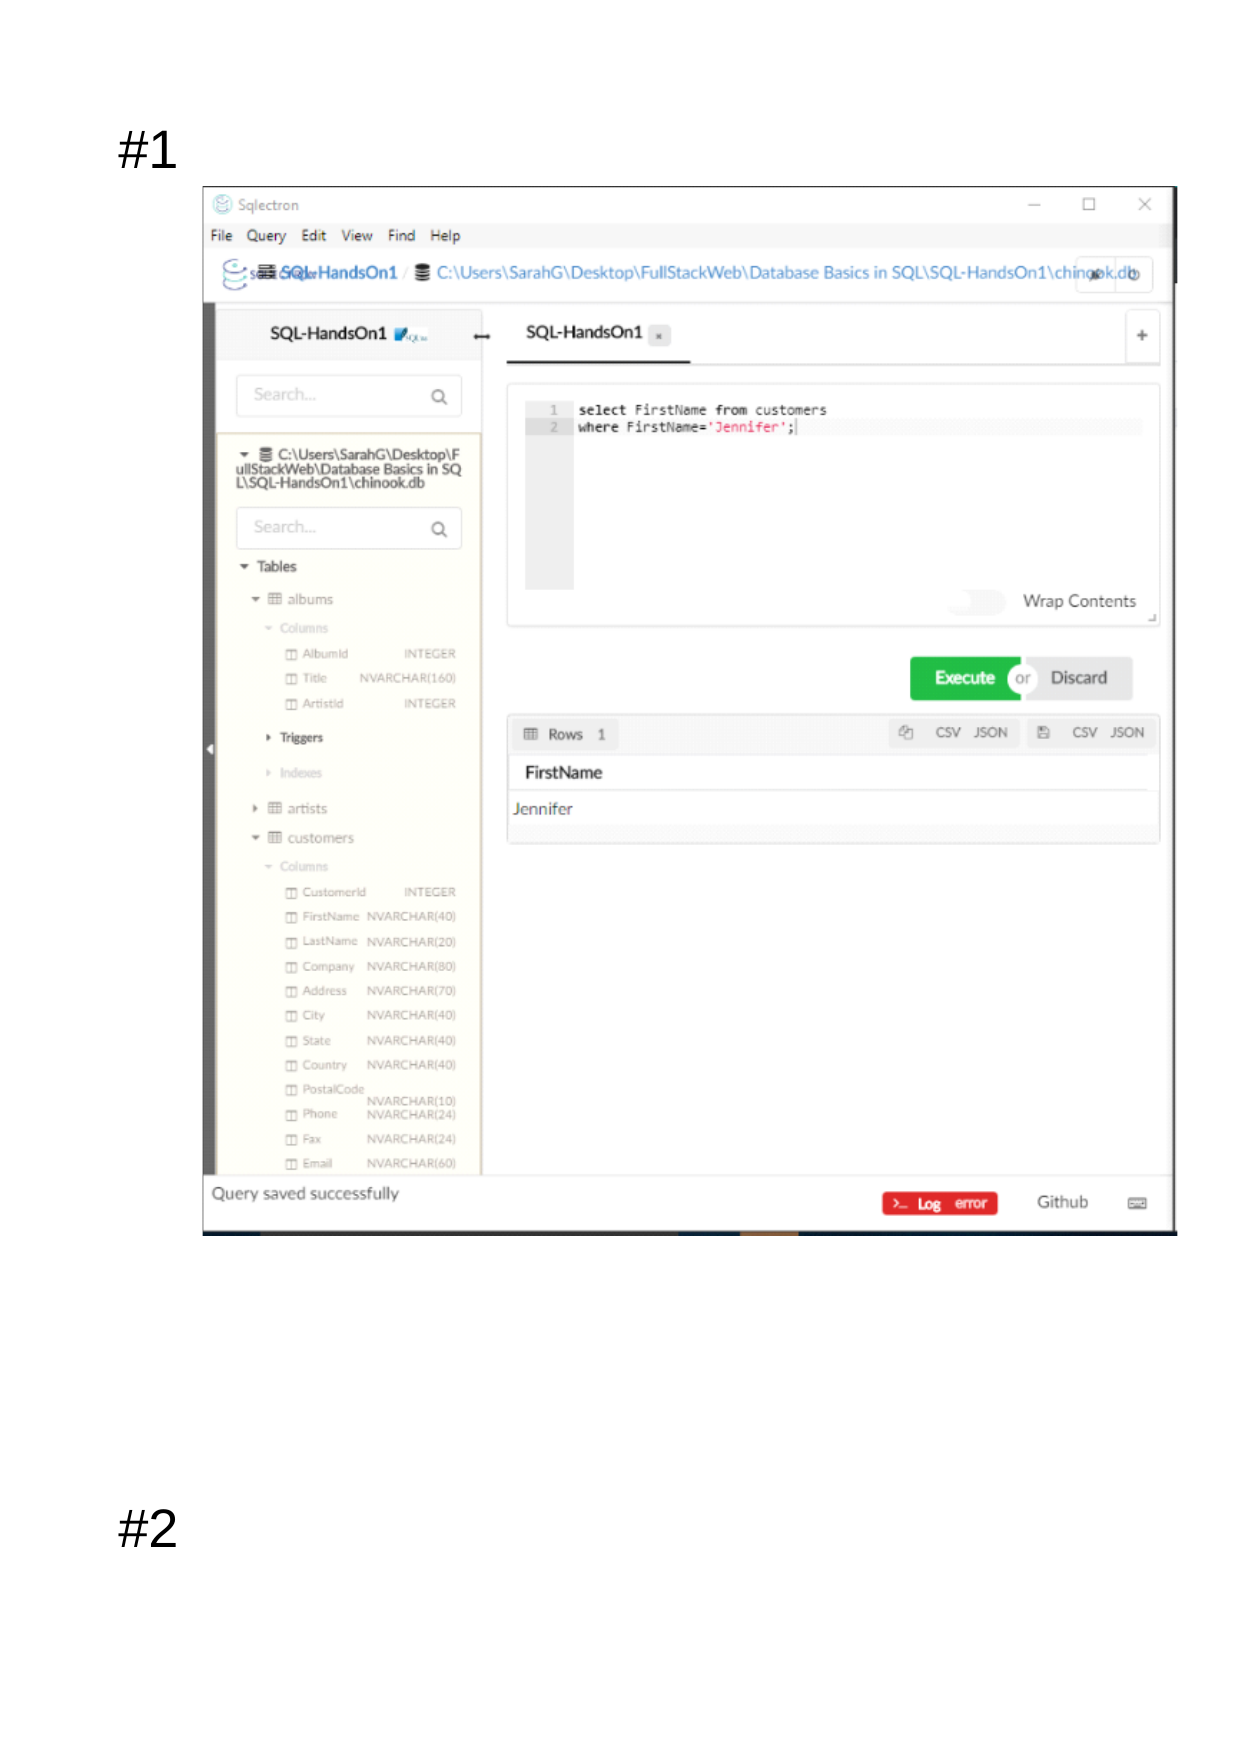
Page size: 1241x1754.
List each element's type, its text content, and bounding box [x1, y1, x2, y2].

text #2 [118, 1497, 1122, 1559]
text #1 [118, 118, 1122, 180]
